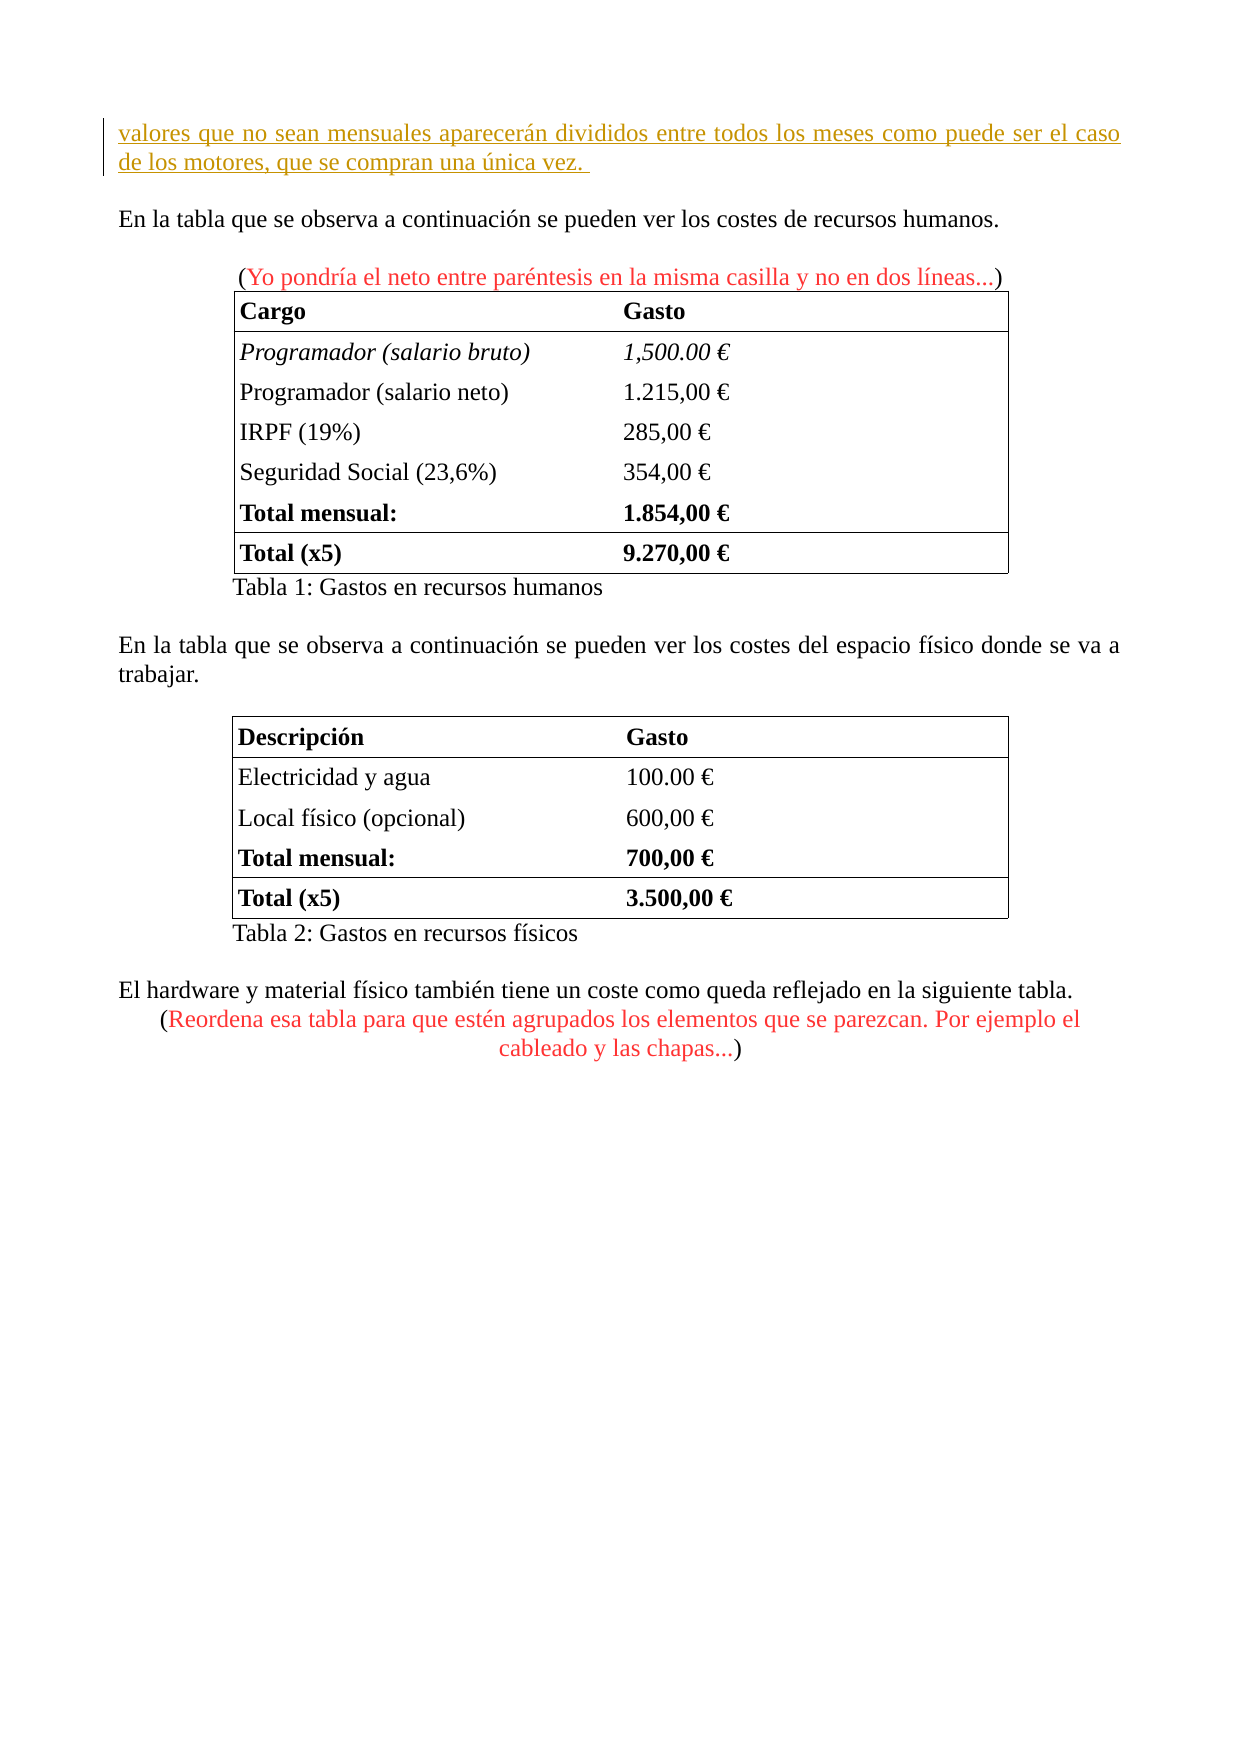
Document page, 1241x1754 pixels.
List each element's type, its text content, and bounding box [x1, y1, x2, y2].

table_cell Programador (salario neto) [235, 371, 617, 411]
table_cell Programador (salario bruto) [235, 332, 617, 371]
table_cell 1.500,00 € [617, 332, 1008, 371]
table_cell Total mensual: [235, 492, 617, 532]
table_cell Total (x5) [235, 533, 617, 572]
text Tabla 1: Gastos en recursos humanos [232, 572, 1008, 601]
text En la tabla que se observa a continuación se pueden ver los costes de recursos humanos. [118, 204, 1122, 233]
table_cell 1.854,00 € [617, 492, 1008, 532]
table_header Gasto [617, 292, 1008, 331]
text valores que no sean mensuales aparecerán divididos entre todos los meses como puede ser el caso de los motores, que se compran una única vez. [118, 118, 1122, 176]
table_cell Electricidad y agua [233, 758, 620, 797]
table_header Cargo [235, 292, 617, 331]
table_cell 354,00 € [617, 452, 1008, 492]
table_cell Local físico (opcional) [233, 797, 620, 837]
table_cell Seguridad Social (23,6%) [235, 452, 617, 492]
table_cell 1.215,00 € [617, 371, 1008, 411]
text (Reordena esa tabla para que estén agrupados los elementos que se parezcan. Por ejemplo el cableado y las chapas...) [118, 1004, 1122, 1061]
text El hardware y material físico también tiene un coste como queda reflejado en la siguiente tabla. [118, 975, 1122, 1004]
table_cell IRPF (19%) [235, 411, 617, 452]
table_cell Total mensual: [233, 837, 620, 877]
table_cell 3.500,00 € [620, 878, 1008, 918]
table_cell 700,00 € [620, 837, 1008, 877]
table_cell 100,00 € [620, 758, 1008, 797]
text (Yo pondría el neto entre paréntesis en la misma casilla y no en dos líneas...) [118, 262, 1122, 291]
text En la tabla que se observa a continuación se pueden ver los costes del espacio físico donde se va a trabajar. [118, 630, 1122, 687]
table_cell 285,00 € [617, 411, 1008, 452]
table_header Gasto [620, 717, 1008, 757]
table_header Descripción [233, 717, 620, 757]
table_cell 9.270,00 € [617, 533, 1008, 572]
text Tabla 2: Gastos en recursos físicos [232, 919, 1008, 946]
table_cell Total (x5) [233, 878, 620, 918]
table_cell 600,00 € [620, 797, 1008, 837]
